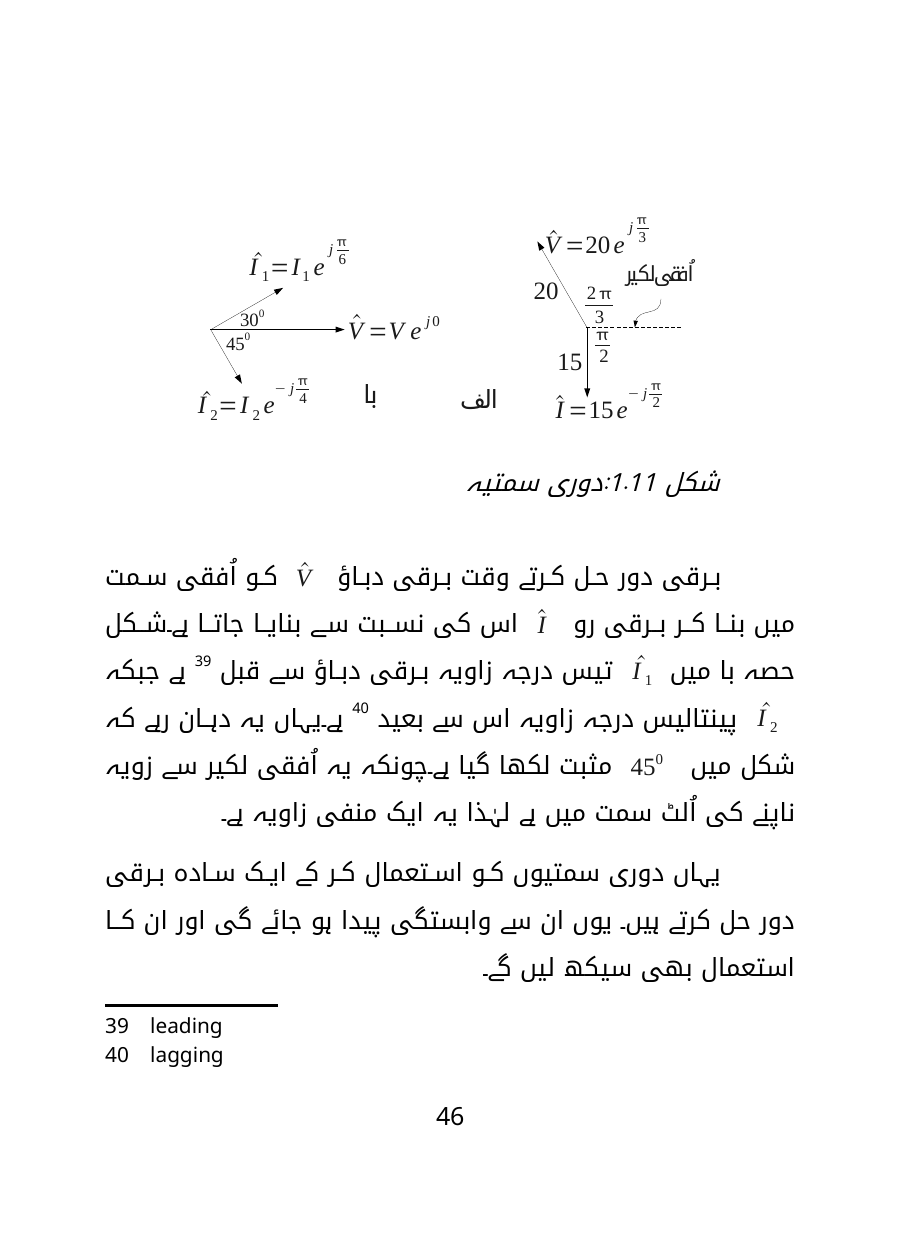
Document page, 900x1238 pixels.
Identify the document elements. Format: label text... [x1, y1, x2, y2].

text شکل 1.11:دوری سمتیہ [179, 181, 719, 506]
text lagging [105, 1040, 795, 1068]
text یہاں دوری سمتیوں کو استعمال کر کے ایک سادہ برقی دور حل کرتے ہیں۔ یوں ان سے وابستگی پیدا ہو جائے گی اور ان کا استعمال بھی سیکھ لیں گے۔ [105, 850, 795, 992]
text برقی دور حل کرتے وقت برقی دباؤ کو اُفقی سمت میں بنا کر برقی رو اس کی نسبت سے بنایا جاتا ہے۔شکل حصہ با میںتیس درجہ زاویہ برقی دباؤ سے قبل ہے جبکہ پینتالیس درجہ زاویہ اس سے بعید ہے۔یہاں یہ دہان رہے کہ شکل میں مثبت لکھا گیا ہے۔چونکہ یہ اُفقی لکیر سے زویہ ناپنے کی اُلٹ سمت میں ہے لہٰذا یہ ایک منفی زاویہ ہے۔ [105, 553, 795, 837]
text leading [105, 1012, 795, 1040]
